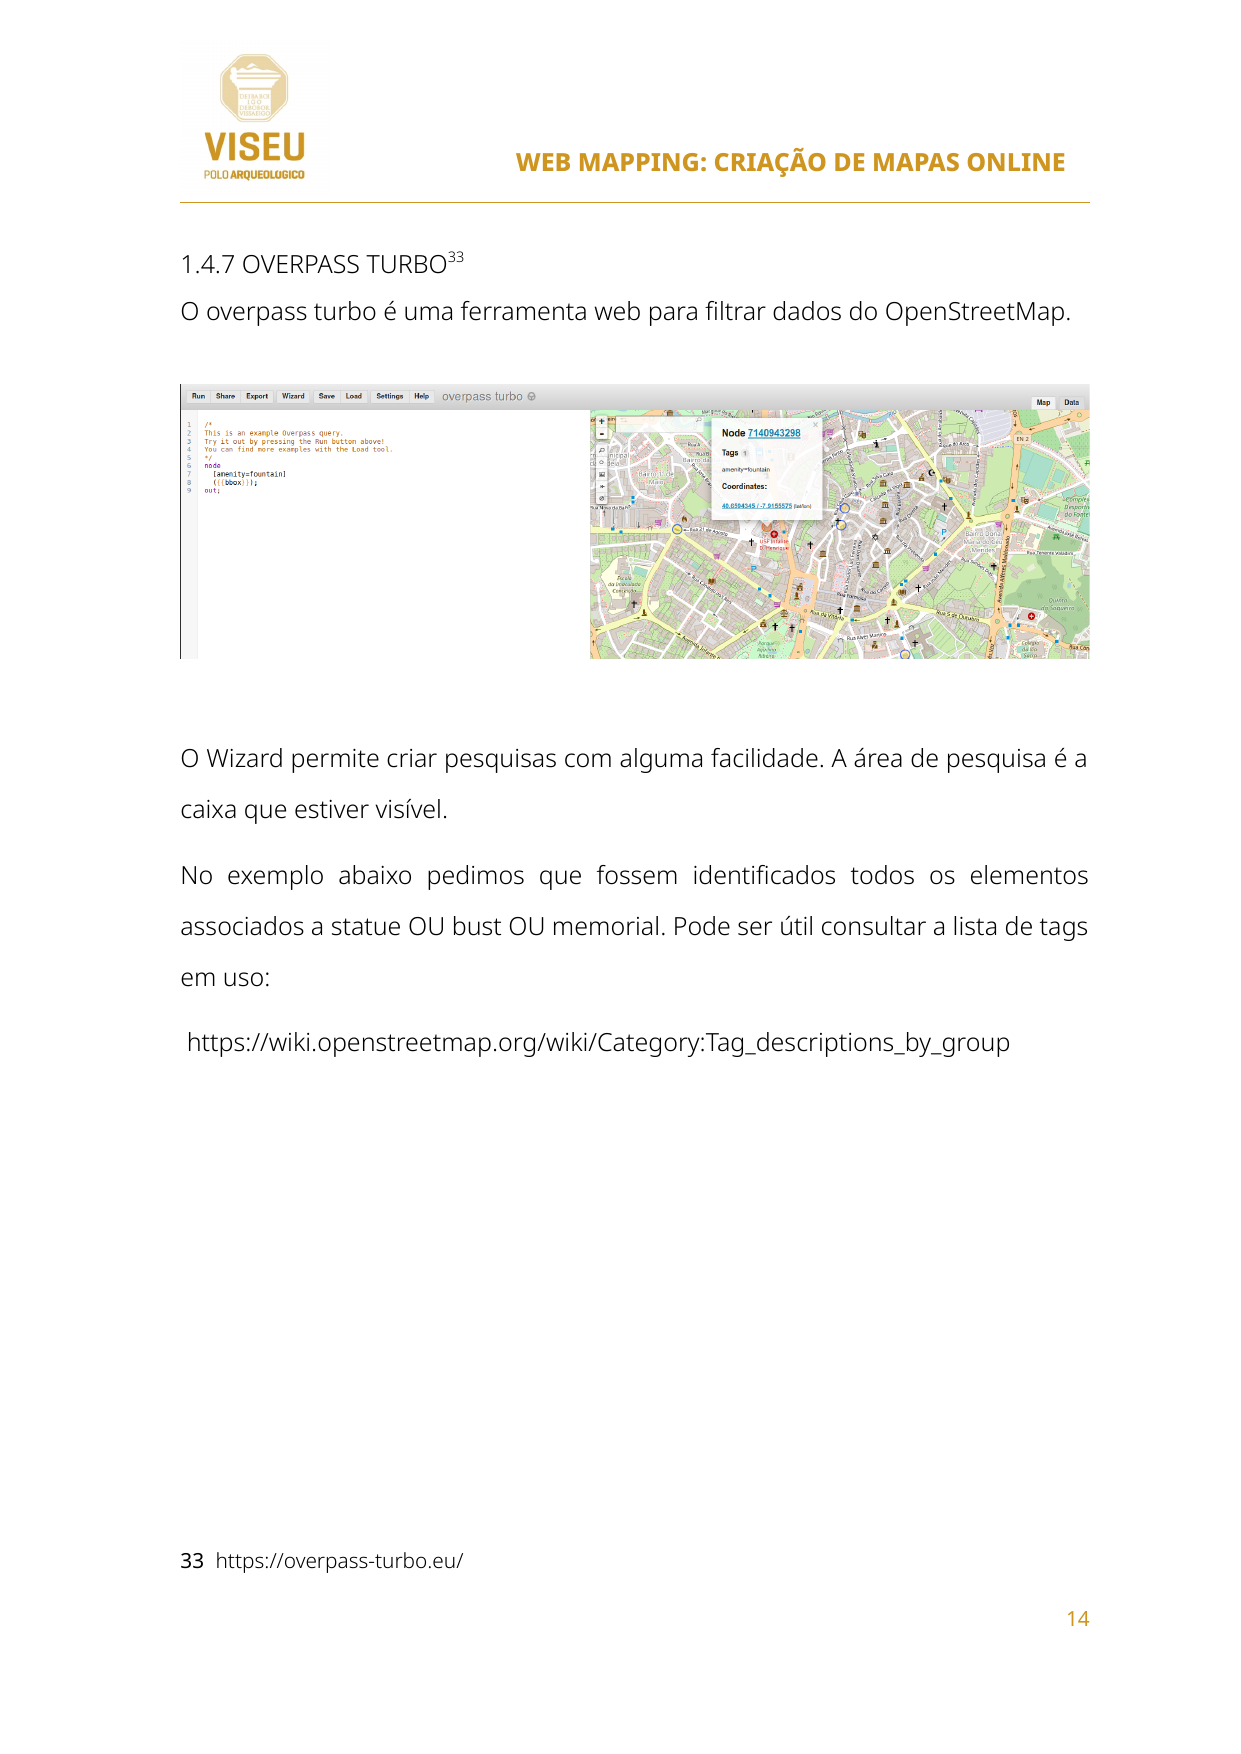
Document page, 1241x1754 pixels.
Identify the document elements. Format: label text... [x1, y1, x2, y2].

text No exemplo abaixo pedimos que fossem identificados todos os elementos associados a statue OU bust OU memorial. Pode ser útil consultar a lista de tags em uso: [180, 857, 1090, 993]
text https://wiki.openstreetmap.org/wiki/Category:Tag_descriptions_by_group [180, 1025, 1090, 1059]
picture [180, 384, 1090, 659]
text https://overpass-turbo.eu/ [180, 1547, 1090, 1575]
subtitle 1.4.7 Overpass turbo [180, 247, 1090, 281]
text O overpass turbo é uma ferramenta web para filtrar dados do OpenStreetMap. [180, 293, 1090, 328]
text O Wizard permite criar pesquisas com alguma facilidade. A área de pesquisa é a caixa que estiver visível. [180, 741, 1090, 826]
